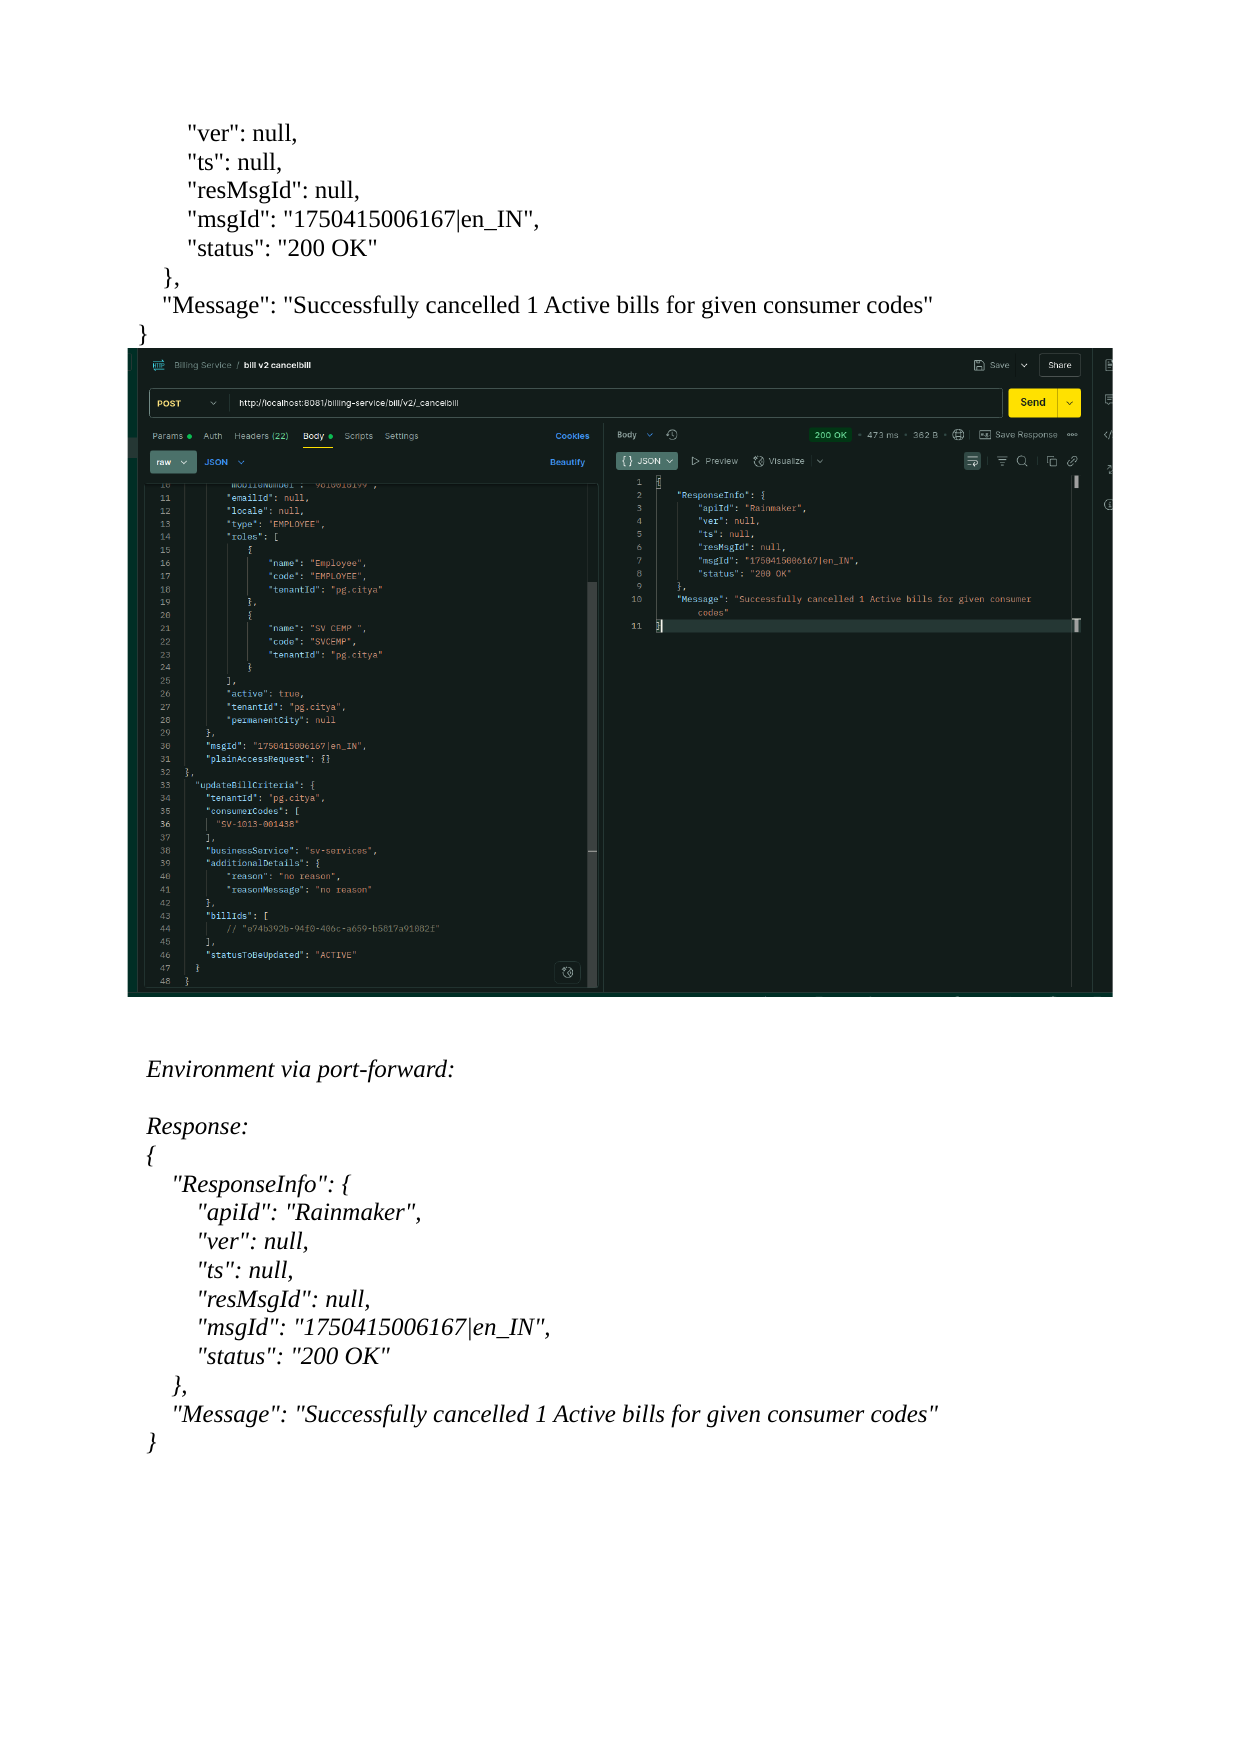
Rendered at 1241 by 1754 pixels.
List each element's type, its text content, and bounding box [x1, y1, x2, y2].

text Response: [146, 1111, 1122, 1140]
picture [127, 348, 1113, 997]
text } [146, 1427, 1122, 1456]
text "ResponseInfo": { [146, 1169, 1122, 1197]
text "Message": "Successfully cancelled 1 Active bills for given consumer codes" [137, 291, 1122, 319]
text } [137, 319, 1122, 348]
text "Message": "Successfully cancelled 1 Active bills for given consumer codes" [146, 1399, 1122, 1427]
text "apiId": "Rainmaker", [146, 1197, 1122, 1226]
text }, [137, 262, 1122, 291]
text "msgId": "1750415006167|en_IN", [146, 1312, 1122, 1341]
text Environment via port-forward: [146, 1054, 1122, 1082]
text "ver": null, [146, 1226, 1122, 1255]
text { [146, 1140, 1122, 1169]
text "status": "200 OK" [146, 1341, 1122, 1370]
text "resMsgId": null, [146, 1284, 1122, 1312]
text "ver": null, [137, 118, 1122, 147]
text "msgId": "1750415006167|en_IN", [137, 204, 1122, 233]
text "status": "200 OK" [137, 233, 1122, 262]
text }, [146, 1370, 1122, 1399]
text "ts": null, [146, 1255, 1122, 1284]
text "ts": null, [137, 147, 1122, 176]
text "resMsgId": null, [137, 176, 1122, 204]
